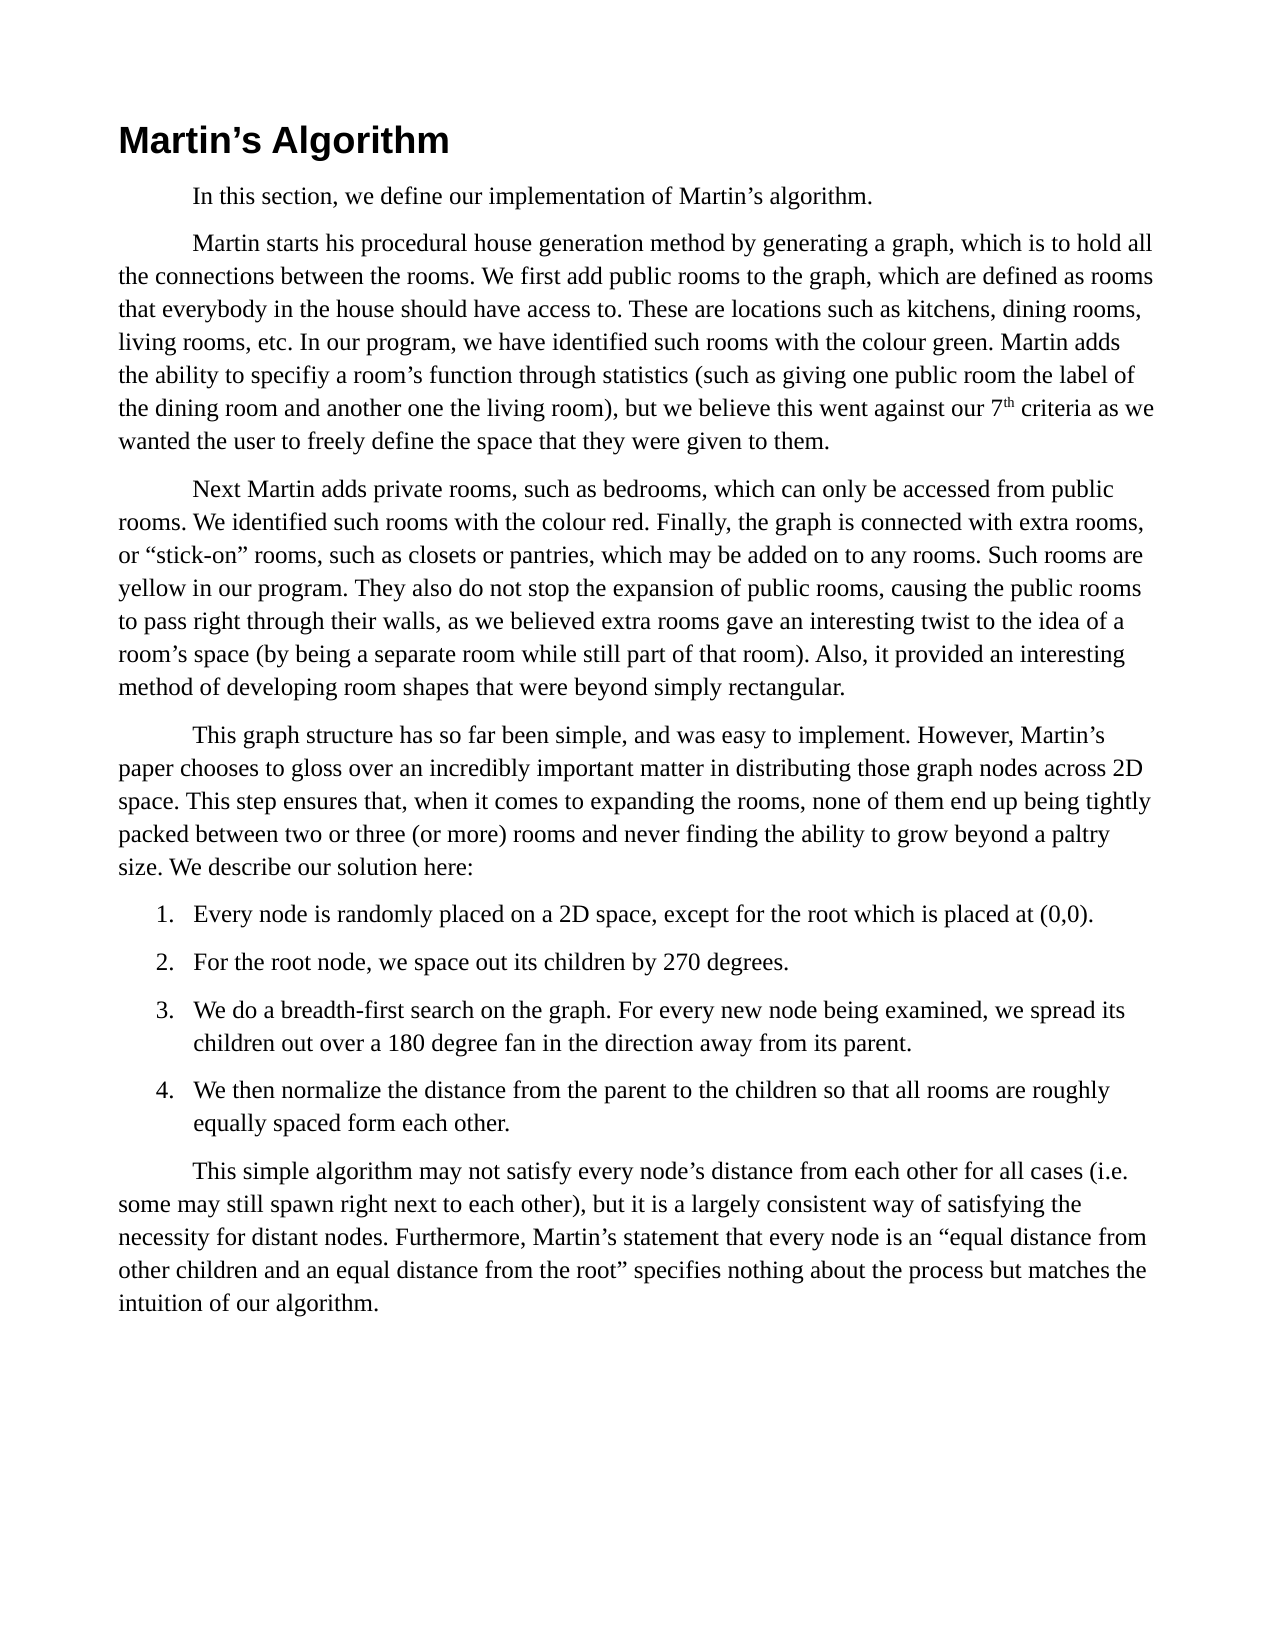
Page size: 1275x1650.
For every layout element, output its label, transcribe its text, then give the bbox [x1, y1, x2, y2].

text Martin starts his procedural house generation method by generating a graph, which is to hold all the connections between the rooms. We first add public rooms to the graph, which are defined as rooms that everybody in the house should have access to. These are locations such as kitchens, dining rooms, living rooms, etc. In our program, we have identified such rooms with the colour green. Martin adds the ability to specifiy a room’s function through statistics (such as giving one public room the label of the dining room and another one the living room), but we believe this went against our 7th criteria as we wanted the user to freely define the space that they were given to them. [118, 228, 1157, 455]
list We do a breadth-first search on the graph. For every new node being examined, we spread its children out over a 180 degree fan in the direction away from its parent. [156, 995, 1157, 1056]
text In this section, we define our implementation of Martin’s algorithm. [118, 181, 1157, 209]
list For the root node, we space out its children by 270 degrees. [156, 947, 1157, 976]
text This simple algorithm may not satisfy every node’s distance from each other for all cases (i.e. some may still spawn right next to each other), but it is a largely consistent way of satisfying the necessity for distant nodes. Furthermore, Martin’s statement that every node is an “equal distance from other children and an equal distance from the root” specifies nothing about the process but matches the intuition of our algorithm. [118, 1156, 1157, 1317]
text Next Martin adds private rooms, such as bedrooms, which can only be accessed from public rooms. We identified such rooms with the colour red. Finally, the graph is connected with extra rooms, or “stick-on” rooms, such as closets or pantries, which may be added on to any rooms. Such rooms are yellow in our program. They also do not stop the expansion of public rooms, causing the public rooms to pass right through their walls, as we believed extra rooms gave an interesting twist to the idea of a room’s space (by being a separate room while still part of that room). Also, it provided an interesting method of developing room shapes that were beyond simply rectangular. [118, 474, 1157, 701]
subtitle Martin’s Algorithm [118, 118, 1157, 162]
list Every node is randomly placed on a 2D space, except for the root which is placed at (0,0). [156, 899, 1157, 928]
text This graph structure has so far been simple, and was easy to implement. However, Martin’s paper chooses to gloss over an incredibly important matter in distributing those graph nodes across 2D space. This step ensures that, when it comes to expanding the rooms, none of them end up being tightly packed between two or three (or more) rooms and never finding the ability to grow beyond a paltry size. We describe our solution here: [118, 720, 1157, 881]
list We then normalize the distance from the parent to the children so that all rooms are roughly equally spaced form each other. [156, 1075, 1157, 1137]
